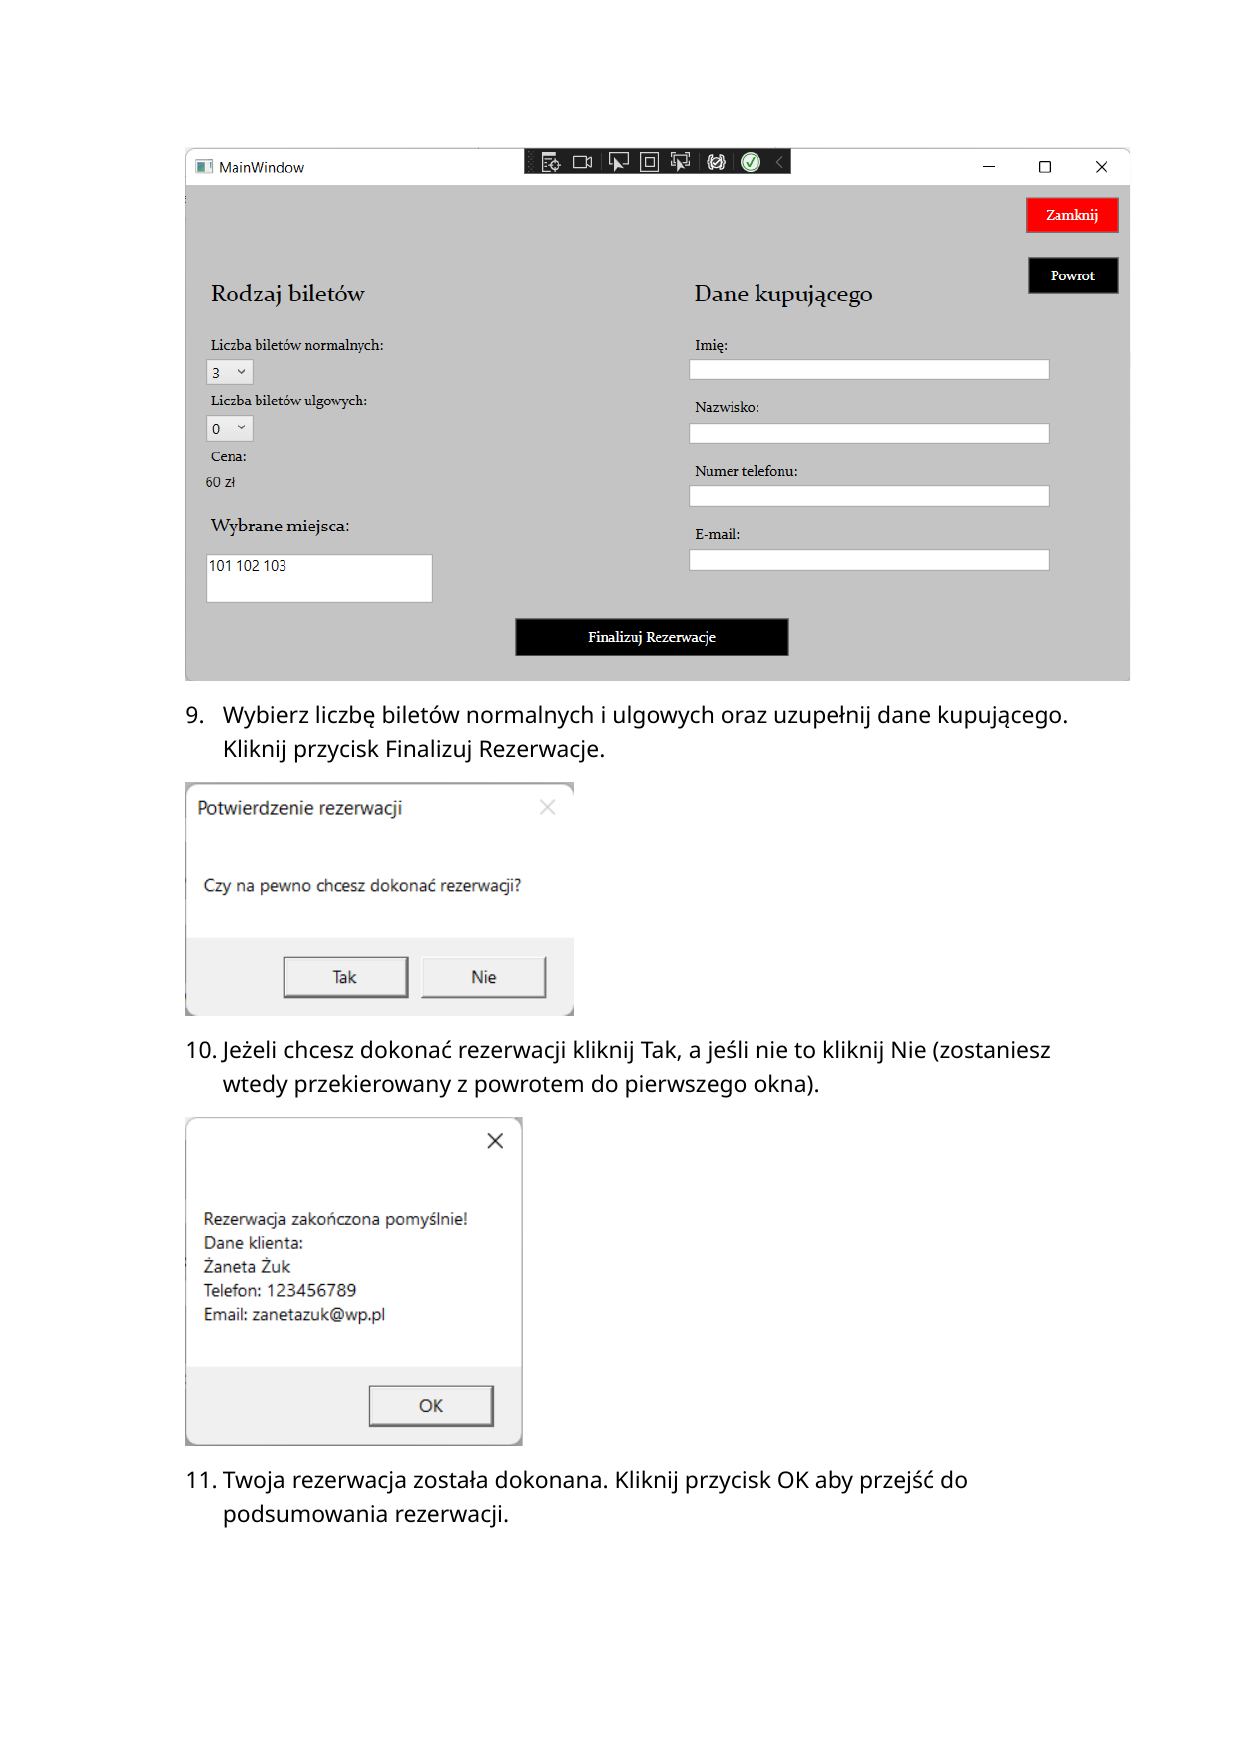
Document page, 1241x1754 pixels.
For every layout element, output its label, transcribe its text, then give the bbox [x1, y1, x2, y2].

list Wybierz liczbę biletów normalnych i ulgowych oraz uzupełnij dane kupującego. Kliknij przycisk Finalizuj Rezerwacje. [185, 699, 1093, 764]
list Jeżeli chcesz dokonać rezerwacji kliknij Tak, a jeśli nie to kliknij Nie (zostaniesz wtedy przekierowany z powrotem do pierwszego okna). [185, 1034, 1093, 1099]
list Twoja rezerwacja została dokonana. Kliknij przycisk OK aby przejść do podsumowania rezerwacji. [185, 1464, 1093, 1529]
